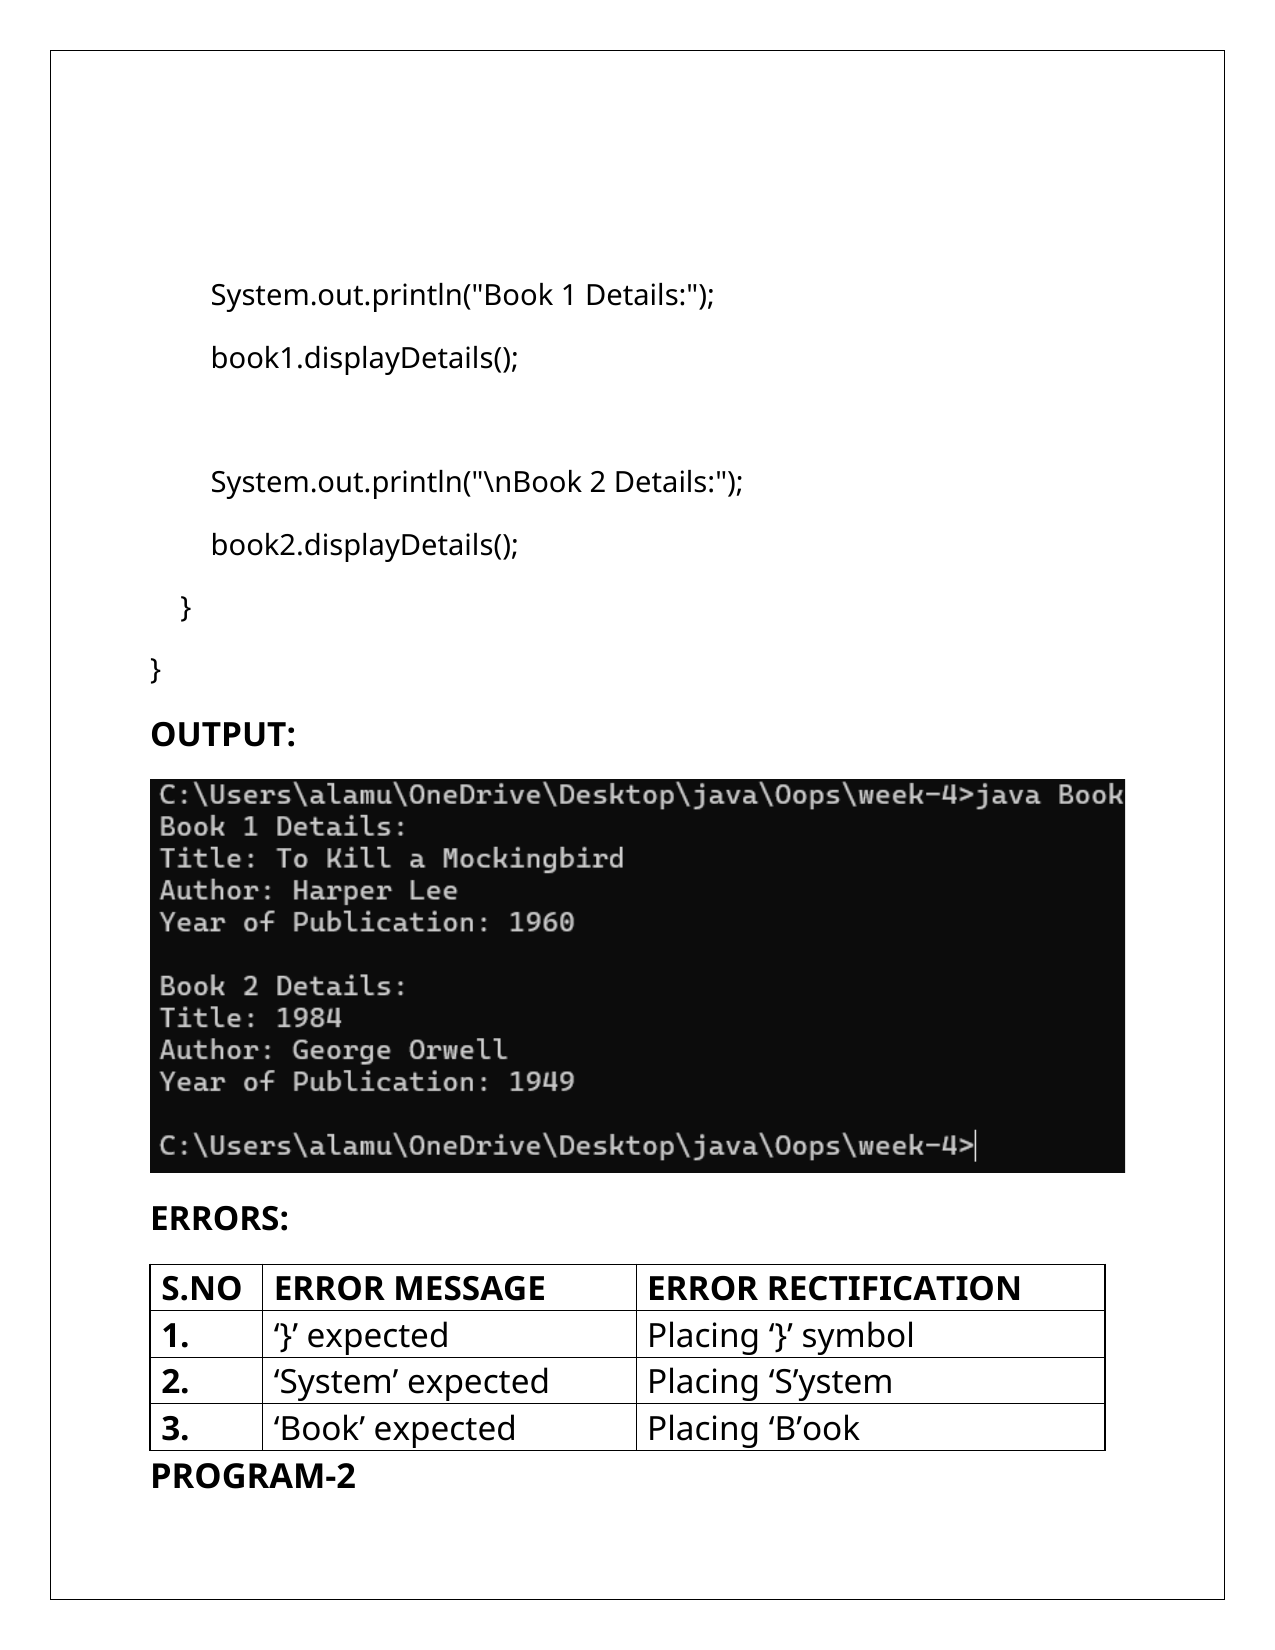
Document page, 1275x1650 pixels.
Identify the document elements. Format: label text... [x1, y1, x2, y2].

table_cell 1. [151, 1311, 262, 1357]
text OUTPUT: [150, 711, 1125, 756]
table_cell ‘System’ expected [263, 1358, 636, 1403]
text System.out.println("Book 1 Details:"); [150, 274, 1125, 314]
text } [150, 648, 1125, 688]
table_cell ‘}’ expected [263, 1311, 636, 1357]
text System.out.println("\nBook 2 Details:"); [150, 461, 1125, 501]
table_header S.NO [151, 1265, 262, 1310]
text } [150, 586, 1125, 626]
table_cell 2. [151, 1358, 262, 1403]
table_cell Placing ‘B’ook [637, 1404, 1104, 1450]
table_cell 3. [151, 1404, 262, 1450]
table_header ERROR MESSAGE [263, 1265, 636, 1310]
table_cell Placing ‘S’ystem [637, 1358, 1104, 1403]
table_cell Placing ‘}’ symbol [637, 1311, 1104, 1357]
text ERRORS: [150, 1194, 1125, 1240]
table_header ERROR RECTIFICATION [637, 1265, 1104, 1310]
text book2.displayDetails(); [150, 524, 1125, 563]
text book1.displayDetails(); [150, 337, 1125, 377]
text PROGRAM-2 [150, 1451, 1125, 1498]
table_cell ‘Book’ expected [263, 1404, 636, 1450]
